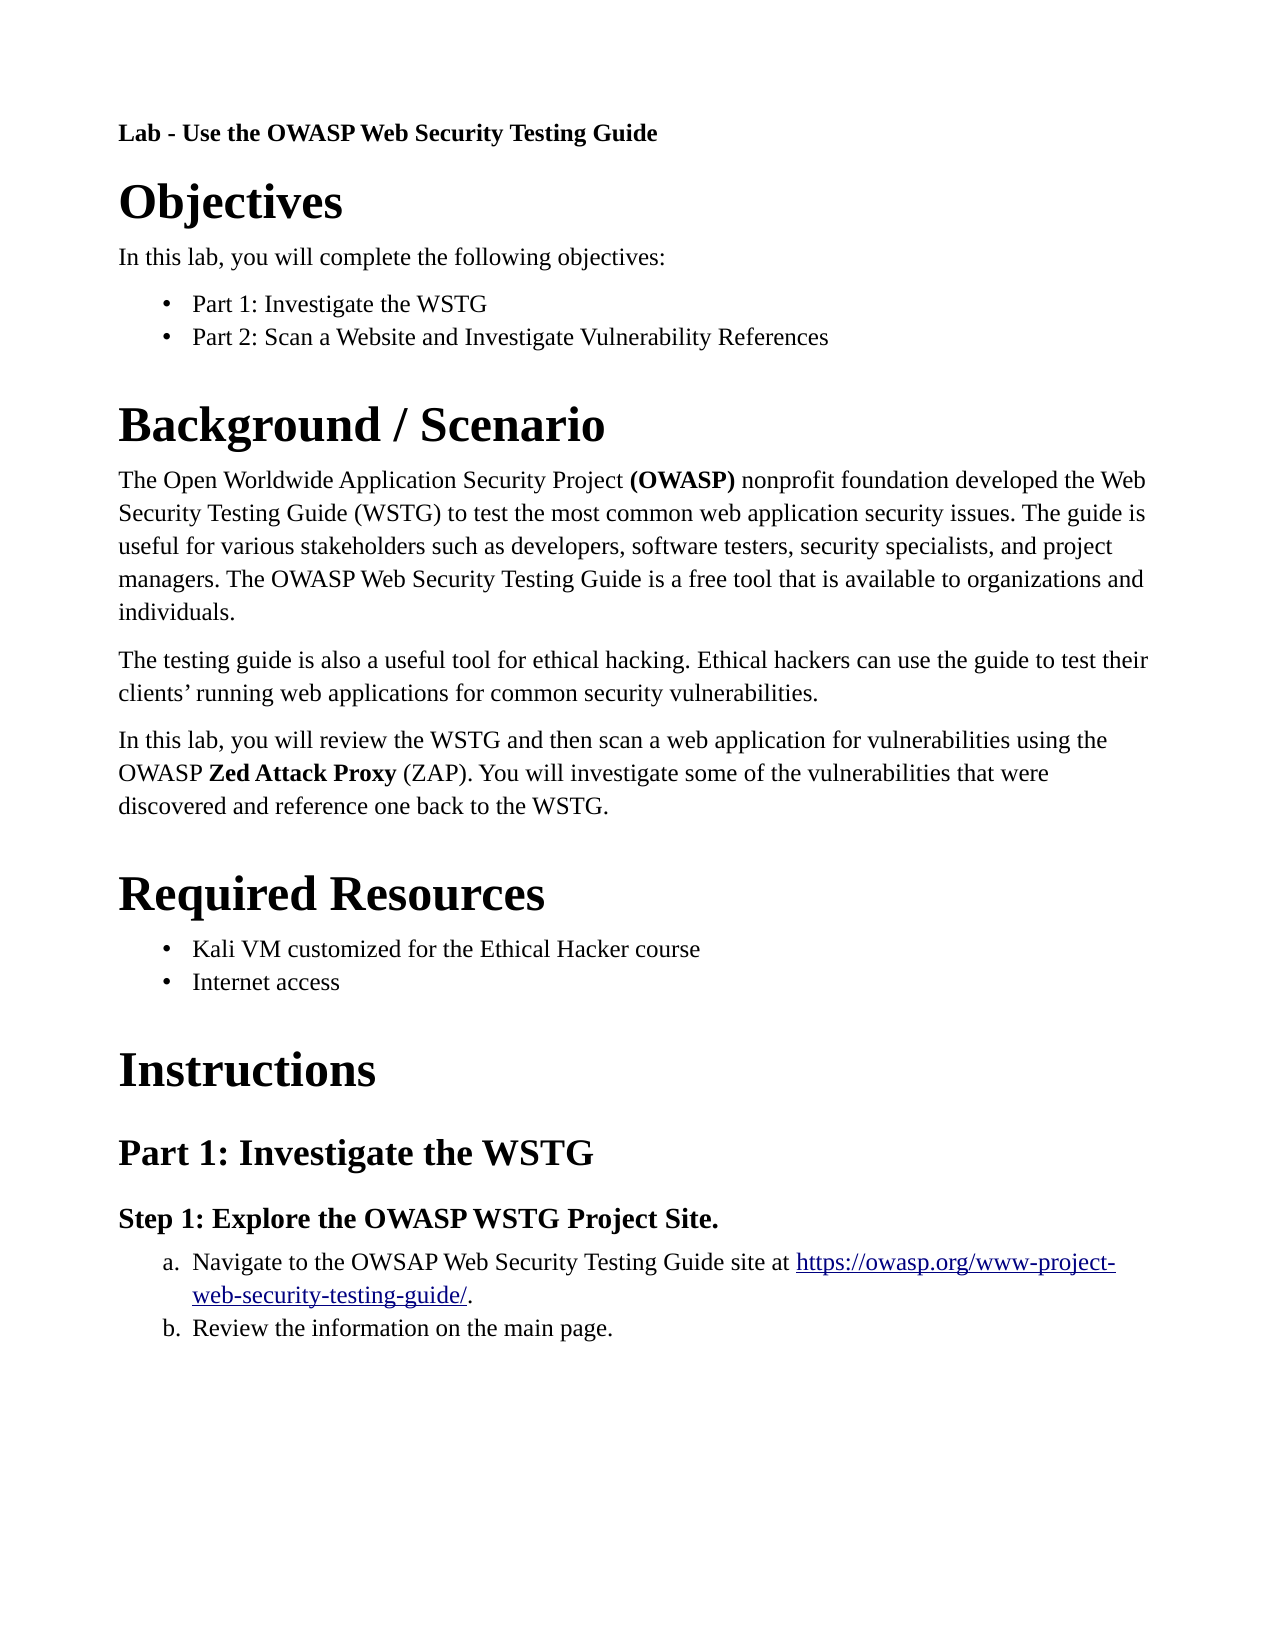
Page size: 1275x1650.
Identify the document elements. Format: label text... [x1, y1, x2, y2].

list Internet access [162, 967, 1157, 996]
text In this lab, you will complete the following objectives: [118, 242, 1157, 271]
text The testing guide is also a useful tool for ethical hacking. Ethical hackers can use the guide to test their clients’ running web applications for common security vulnerabilities. [118, 645, 1157, 707]
subtitle Part 1: Investigate the WSTG [118, 1131, 1157, 1174]
text In this lab, you will review the WSTG and then scan a web application for vulnerabilities using the OWASP Zed Attack Proxy (ZAP). You will investigate some of the vulnerabilities that were discovered and reference one back to the WSTG. [118, 725, 1157, 820]
list Kali VM customized for the Ethical Hacker course [162, 934, 1157, 963]
subtitle Background / Scenario [118, 395, 1157, 453]
text The Open Worldwide Application Security Project (OWASP) nonprofit foundation developed the Web Security Testing Guide (WSTG) to test the most common web application security issues. The guide is useful for various stakeholders such as developers, software testers, security specialists, and project managers. The OWASP Web Security Testing Guide is a free tool that is available to organizations and individuals. [118, 465, 1157, 626]
list Navigate to the OWSAP Web Security Testing Guide site at https://owasp.org/www-project-web-security-testing-guide/. [162, 1247, 1157, 1308]
subtitle Objectives [118, 172, 1157, 229]
list Part 2: Scan a Website and Investigate Vulnerability References [162, 322, 1157, 351]
text Lab - Use the OWASP Web Security Testing Guide [118, 118, 1157, 147]
subtitle Instructions [118, 1040, 1157, 1097]
subtitle Required Resources [118, 864, 1157, 922]
list Part 1: Investigate the WSTG [162, 289, 1157, 318]
list Review the information on the main page. [162, 1313, 1157, 1342]
subtitle Step 1: Explore the OWASP WSTG Project Site. [118, 1201, 1157, 1234]
